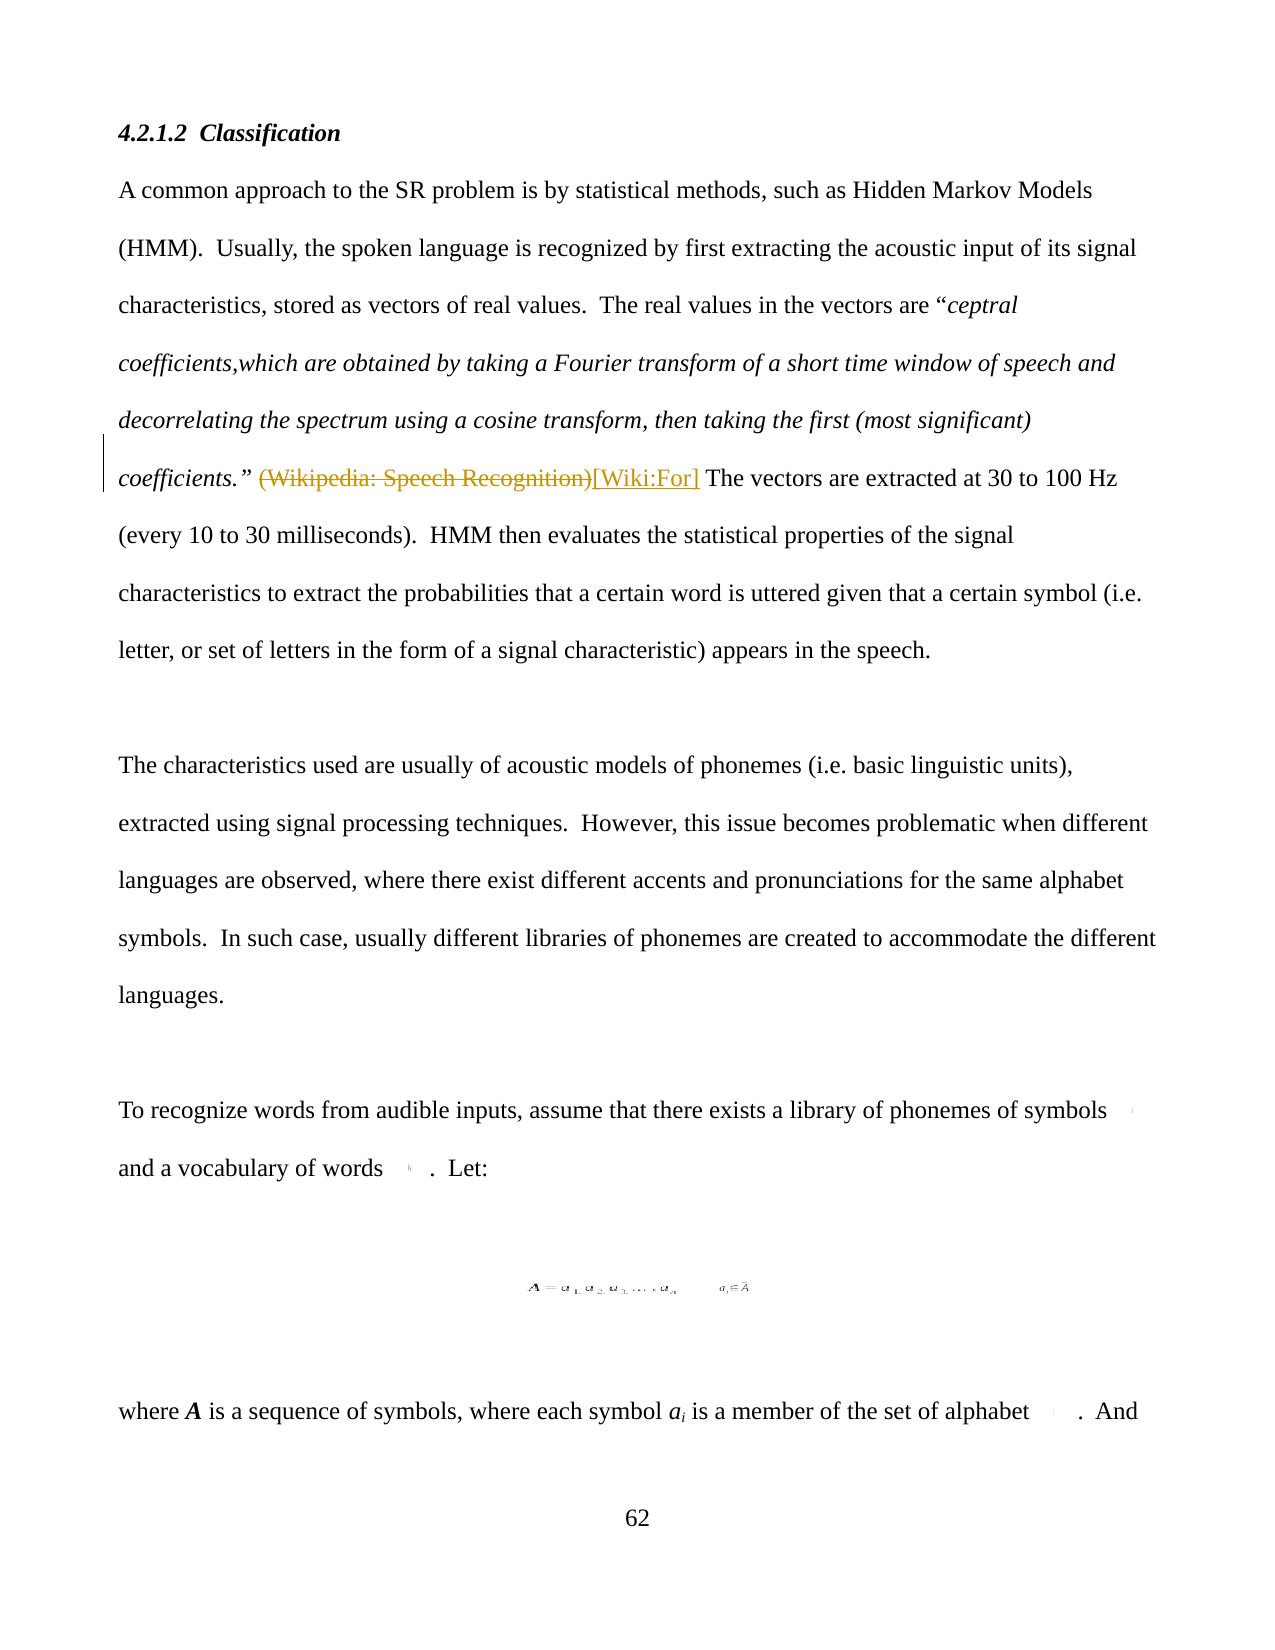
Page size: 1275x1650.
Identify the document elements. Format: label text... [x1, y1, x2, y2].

text A common approach to the SR problem is by statistical methods, such as Hidden Markov Models (HMM). Usually, the spoken language is recognized by first extracting the acoustic input of its signal characteristics, stored as vectors of real values. The real values in the vectors are “ceptral coefficients,which are obtained by taking a Fourier transform of a short time window of speech and decorrelating the spectrum using a cosine transform, then taking the first (most significant) coefficients.” [Wiki:For] The vectors are extracted at 30 to 100 Hz (every 10 to 30 milliseconds). HMM then evaluates the statistical properties of the signal characteristics to extract the probabilities that a certain word is uttered given that a certain symbol (i.e. letter, or set of letters in the form of a signal characteristic) appears in the speech. [118, 176, 1157, 664]
text The characteristics used are usually of acoustic models of phonemes (i.e. basic linguistic units), extracted using signal processing techniques. However, this issue becomes problematic when different languages are observed, where there exist different accents and pronunciations for the same alphabet symbols. In such case, usually different libraries of phonemes are created to accommodate the different languages. [118, 751, 1157, 1009]
text 4.2.1.2 Classification [118, 118, 1157, 147]
text To recognize words from audible inputs, assume that there exists a library of phonemes of symbols and a vocabulary of words . Let: [118, 1096, 1157, 1182]
text where A is a sequence of symbols, where each symbol ai is a member of the set of alphabet . And [118, 1396, 1157, 1425]
